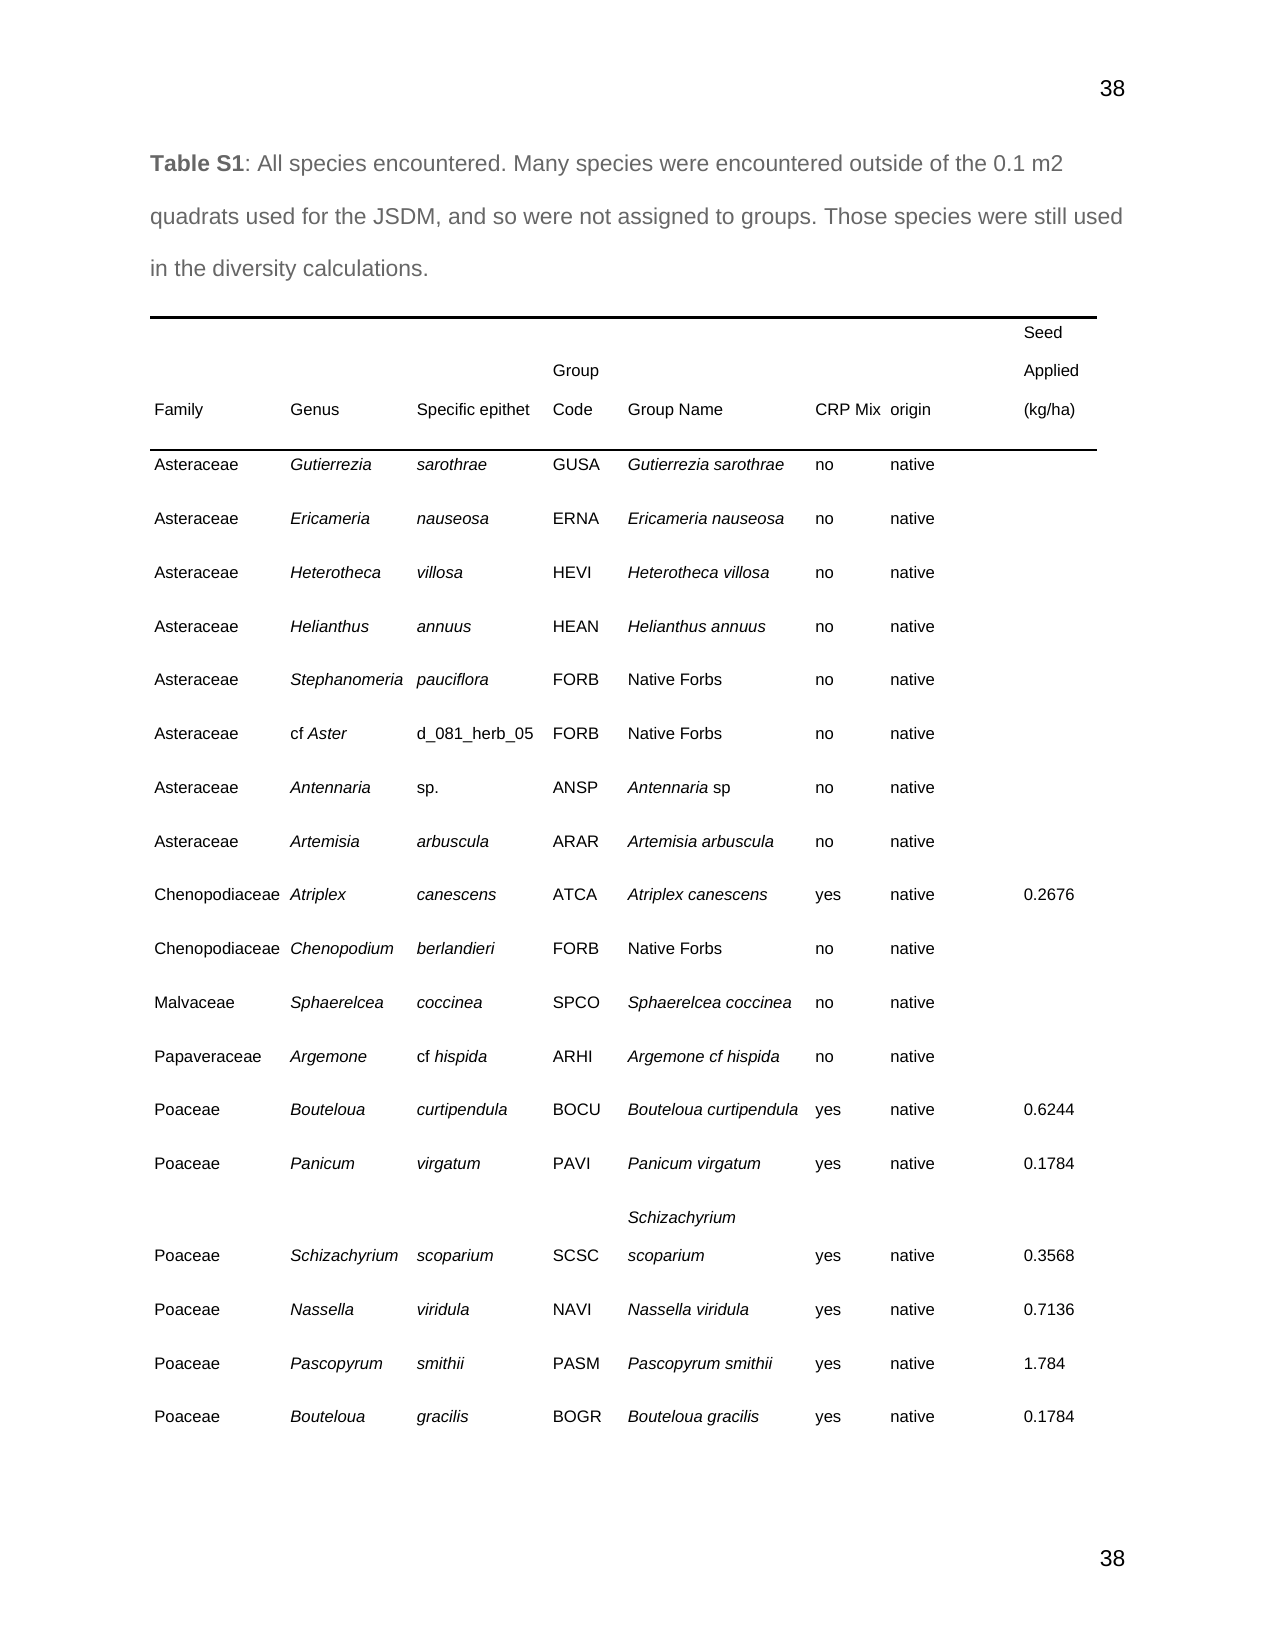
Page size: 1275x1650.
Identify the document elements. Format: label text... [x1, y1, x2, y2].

table_cell Ericameria nauseosa [624, 505, 811, 558]
table_cell native [886, 989, 1019, 1042]
table_cell Nassella [286, 1296, 412, 1349]
table_cell Sphaerelcea coccinea [624, 989, 811, 1042]
table_cell [1019, 720, 1097, 773]
table_cell Native Forbs [624, 720, 811, 773]
table_cell 0.7136 [1019, 1296, 1097, 1349]
table_cell Ericameria [286, 505, 412, 558]
table_cell Asteraceae [150, 666, 286, 720]
table_cell native [886, 1096, 1019, 1150]
table_cell native [886, 1296, 1019, 1349]
table_cell native [886, 666, 1019, 720]
table_cell Asteraceae [150, 774, 286, 827]
table_cell [1019, 827, 1097, 881]
table_cell [1019, 935, 1097, 988]
table_cell Asteraceae [150, 505, 286, 558]
table_cell Pascopyrum [286, 1349, 412, 1403]
table_cell Artemisia [286, 827, 412, 881]
table_cell Panicum [286, 1150, 412, 1203]
table_cell no [811, 505, 886, 558]
table_header origin [886, 319, 1019, 449]
table_cell Poaceae [150, 1349, 286, 1403]
table_cell Argemone [286, 1042, 412, 1096]
subtitle Table S1: All species encountered. Many species were encountered outside of the 0.1 m2 quadrats used for the JSDM, and so were not assigned to groups. Those species were still used in the diversity calculations. [150, 150, 1125, 282]
table_cell native [886, 1042, 1019, 1096]
table_cell gracilis [413, 1403, 548, 1457]
table_cell Chenopodiaceae [150, 881, 286, 935]
table_cell Gutierrezia sarothrae [624, 451, 811, 505]
table_cell native [886, 1150, 1019, 1203]
table_cell yes [811, 1150, 886, 1203]
table_cell villosa [413, 559, 548, 612]
table_cell Bouteloua gracilis [624, 1403, 811, 1457]
table_cell Poaceae [150, 1150, 286, 1203]
table_cell no [811, 935, 886, 988]
table_cell curtipendula [413, 1096, 548, 1150]
table_cell GUSA [549, 451, 623, 505]
table_cell viridula [413, 1296, 548, 1349]
table_cell Asteraceae [150, 612, 286, 666]
table_cell [1019, 1042, 1097, 1096]
table_cell coccinea [413, 989, 548, 1042]
table_cell Atriplex canescens [624, 881, 811, 935]
table_cell nauseosa [413, 505, 548, 558]
table_cell native [886, 559, 1019, 612]
table_cell no [811, 774, 886, 827]
table_cell arbuscula [413, 827, 548, 881]
table_cell pauciflora [413, 666, 548, 720]
table_cell Antennaria sp [624, 774, 811, 827]
table_cell Asteraceae [150, 827, 286, 881]
table_cell no [811, 1042, 886, 1096]
table_header Group Code [549, 319, 623, 449]
table_cell yes [811, 881, 886, 935]
table_cell ARAR [549, 827, 623, 881]
table_header Group Name [624, 319, 811, 449]
table_cell annuus [413, 612, 548, 666]
table_cell native [886, 881, 1019, 935]
table_cell no [811, 612, 886, 666]
table_cell native [886, 827, 1019, 881]
table_cell PASM [549, 1349, 623, 1403]
table_cell [1019, 989, 1097, 1042]
table_cell berlandieri [413, 935, 548, 988]
table_cell Argemone cf hispida [624, 1042, 811, 1096]
table_cell ARHI [549, 1042, 623, 1096]
table_cell native [886, 774, 1019, 827]
table_cell cf Aster [286, 720, 412, 773]
table_cell cf hispida [413, 1042, 548, 1096]
table_cell 0.1784 [1019, 1150, 1097, 1203]
table_cell yes [811, 1403, 886, 1457]
table_cell Asteraceae [150, 720, 286, 773]
table_cell Bouteloua curtipendula [624, 1096, 811, 1150]
table_cell canescens [413, 881, 548, 935]
table_cell [1019, 505, 1097, 558]
table_cell [1019, 559, 1097, 612]
table_cell Poaceae [150, 1296, 286, 1349]
table_cell FORB [549, 666, 623, 720]
table_cell no [811, 989, 886, 1042]
table_cell Pascopyrum smithii [624, 1349, 811, 1403]
table_header Seed Applied (kg/ha) [1019, 319, 1097, 449]
table_cell Papaveraceae [150, 1042, 286, 1096]
table_cell Schizachyrium [286, 1204, 412, 1296]
table_cell Asteraceae [150, 451, 286, 505]
table_cell ATCA [549, 881, 623, 935]
table_cell yes [811, 1096, 886, 1150]
table_cell Heterotheca [286, 559, 412, 612]
table_cell Poaceae [150, 1403, 286, 1457]
table_cell Nassella viridula [624, 1296, 811, 1349]
table_cell HEAN [549, 612, 623, 666]
table_cell 1.784 [1019, 1349, 1097, 1403]
table_cell FORB [549, 935, 623, 988]
table_cell Poaceae [150, 1204, 286, 1296]
table_cell Heterotheca villosa [624, 559, 811, 612]
table_cell ANSP [549, 774, 623, 827]
table_cell FORB [549, 720, 623, 773]
table_cell sarothrae [413, 451, 548, 505]
table_cell BOCU [549, 1096, 623, 1150]
table_cell native [886, 720, 1019, 773]
table_cell [1019, 451, 1097, 505]
table_cell HEVI [549, 559, 623, 612]
table_cell Helianthus annuus [624, 612, 811, 666]
table_cell Native Forbs [624, 666, 811, 720]
table_cell no [811, 666, 886, 720]
table_cell Bouteloua [286, 1403, 412, 1457]
table_cell BOGR [549, 1403, 623, 1457]
table_cell Gutierrezia [286, 451, 412, 505]
table_cell sp. [413, 774, 548, 827]
table_cell yes [811, 1204, 886, 1296]
table_cell Panicum virgatum [624, 1150, 811, 1203]
table_header Specific epithet [413, 319, 548, 449]
table_cell 0.2676 [1019, 881, 1097, 935]
table_cell Sphaerelcea [286, 989, 412, 1042]
table_cell Malvaceae [150, 989, 286, 1042]
table_cell Poaceae [150, 1096, 286, 1150]
table_cell no [811, 559, 886, 612]
table_cell no [811, 827, 886, 881]
table_cell Atriplex [286, 881, 412, 935]
table_cell native [886, 1204, 1019, 1296]
table_cell Chenopodiaceae [150, 935, 286, 988]
table_cell d_081_herb_05 [413, 720, 548, 773]
table_cell yes [811, 1296, 886, 1349]
table_cell yes [811, 1349, 886, 1403]
table_cell smithii [413, 1349, 548, 1403]
table_cell native [886, 935, 1019, 988]
table_cell Chenopodium [286, 935, 412, 988]
table_cell no [811, 451, 886, 505]
table_cell native [886, 451, 1019, 505]
table_cell [1019, 774, 1097, 827]
table_cell no [811, 720, 886, 773]
table_cell scoparium [413, 1204, 548, 1296]
table_cell Native Forbs [624, 935, 811, 988]
table_cell PAVI [549, 1150, 623, 1203]
table_cell native [886, 505, 1019, 558]
table_cell SPCO [549, 989, 623, 1042]
table_cell Bouteloua [286, 1096, 412, 1150]
table_cell virgatum [413, 1150, 548, 1203]
table_cell Stephanomeria [286, 666, 412, 720]
table_cell [1019, 666, 1097, 720]
table_cell NAVI [549, 1296, 623, 1349]
table_cell 0.6244 [1019, 1096, 1097, 1150]
table_cell Helianthus [286, 612, 412, 666]
table_cell ERNA [549, 505, 623, 558]
table_cell 0.1784 [1019, 1403, 1097, 1457]
table_cell Schizachyrium scoparium [624, 1204, 811, 1296]
table_cell native [886, 1403, 1019, 1457]
table_cell SCSC [549, 1204, 623, 1296]
table_header CRP Mix [811, 319, 886, 449]
table_cell Asteraceae [150, 559, 286, 612]
table_cell native [886, 612, 1019, 666]
table_header Family [150, 319, 286, 449]
table_cell native [886, 1349, 1019, 1403]
table_cell 0.3568 [1019, 1204, 1097, 1296]
table_cell Antennaria [286, 774, 412, 827]
table_header Genus [286, 319, 412, 449]
table_cell Artemisia arbuscula [624, 827, 811, 881]
table_cell [1019, 612, 1097, 666]
